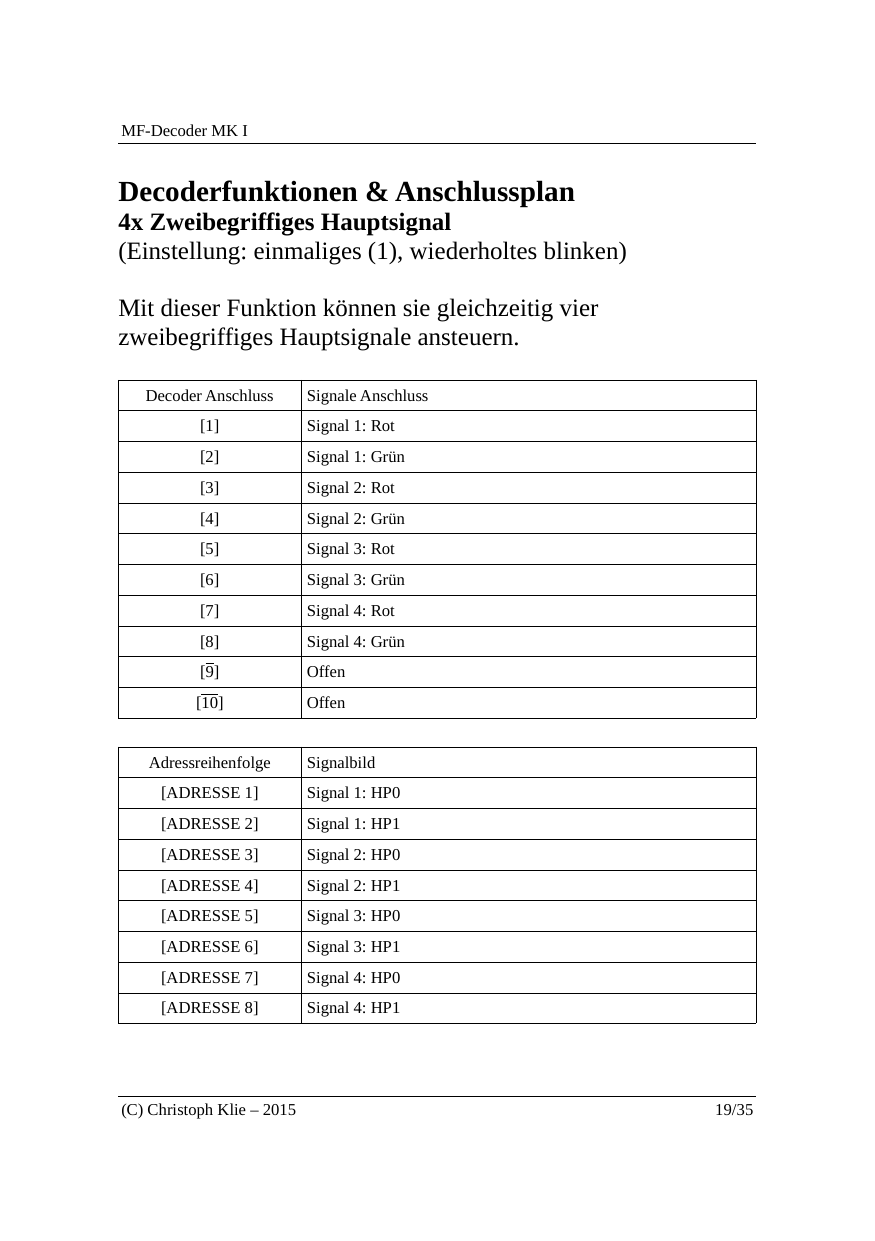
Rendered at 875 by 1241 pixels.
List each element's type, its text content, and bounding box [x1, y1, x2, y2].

table_cell Signal 4: HP0 [302, 963, 756, 992]
text 4x Zweibegriffiges Hauptsignal [118, 207, 756, 236]
table_cell Signal 3: HP1 [302, 932, 756, 962]
table_cell [4] [119, 504, 301, 533]
table_cell Signal 2: HP1 [302, 871, 756, 900]
table_header Adressreihenfolge [119, 748, 301, 777]
table_cell [8] [119, 627, 301, 656]
text (Einstellung: einmaliges (1), wiederholtes blinken) [118, 236, 756, 265]
table_cell [ADRESSE 1] [119, 778, 301, 808]
table_cell Signal 2: Rot [302, 473, 756, 503]
table_cell Signal 3: Rot [302, 534, 756, 564]
table_cell [5] [119, 534, 301, 564]
table_header Decoder Anschluss [119, 381, 301, 410]
table_cell [ADRESSE 8] [119, 994, 301, 1023]
table_cell [ADRESSE 5] [119, 901, 301, 931]
table_cell [1] [119, 411, 301, 441]
table_cell Signal 1: Rot [302, 411, 756, 441]
table_cell Signal 4: HP1 [302, 994, 756, 1023]
table_cell Signal 3: HP0 [302, 901, 756, 931]
table_header Signalbild [302, 748, 756, 777]
table_cell [ADRESSE 2] [119, 809, 301, 839]
table_cell [2] [119, 442, 301, 472]
table_cell Signal 4: Grün [302, 627, 756, 656]
table_cell [7] [119, 596, 301, 626]
table_cell [ADRESSE 6] [119, 932, 301, 962]
table_cell [9] [119, 657, 301, 687]
table_cell [10] [119, 688, 301, 718]
table_cell [3] [119, 473, 301, 503]
table_cell Signal 1: HP1 [302, 809, 756, 839]
table_cell Signal 4: Rot [302, 596, 756, 626]
table_cell Offen [302, 688, 756, 718]
table_cell Signal 3: Grün [302, 565, 756, 595]
table_cell Signal 2: HP0 [302, 840, 756, 869]
text Decoderfunktionen & Anschlussplan [118, 174, 756, 207]
table_cell Signal 1: HP0 [302, 778, 756, 808]
table_header Signale Anschluss [302, 381, 756, 410]
table_cell [6] [119, 565, 301, 595]
table_cell [ADRESSE 7] [119, 963, 301, 992]
table_cell Signal 2: Grün [302, 504, 756, 533]
table_cell Offen [302, 657, 756, 687]
text Mit dieser Funktion können sie gleichzeitig vier zweibegriffiges Hauptsignale ansteuern. [118, 293, 756, 351]
table_cell [ADRESSE 4] [119, 871, 301, 900]
table_cell Signal 1: Grün [302, 442, 756, 472]
table_cell [ADRESSE 3] [119, 840, 301, 869]
